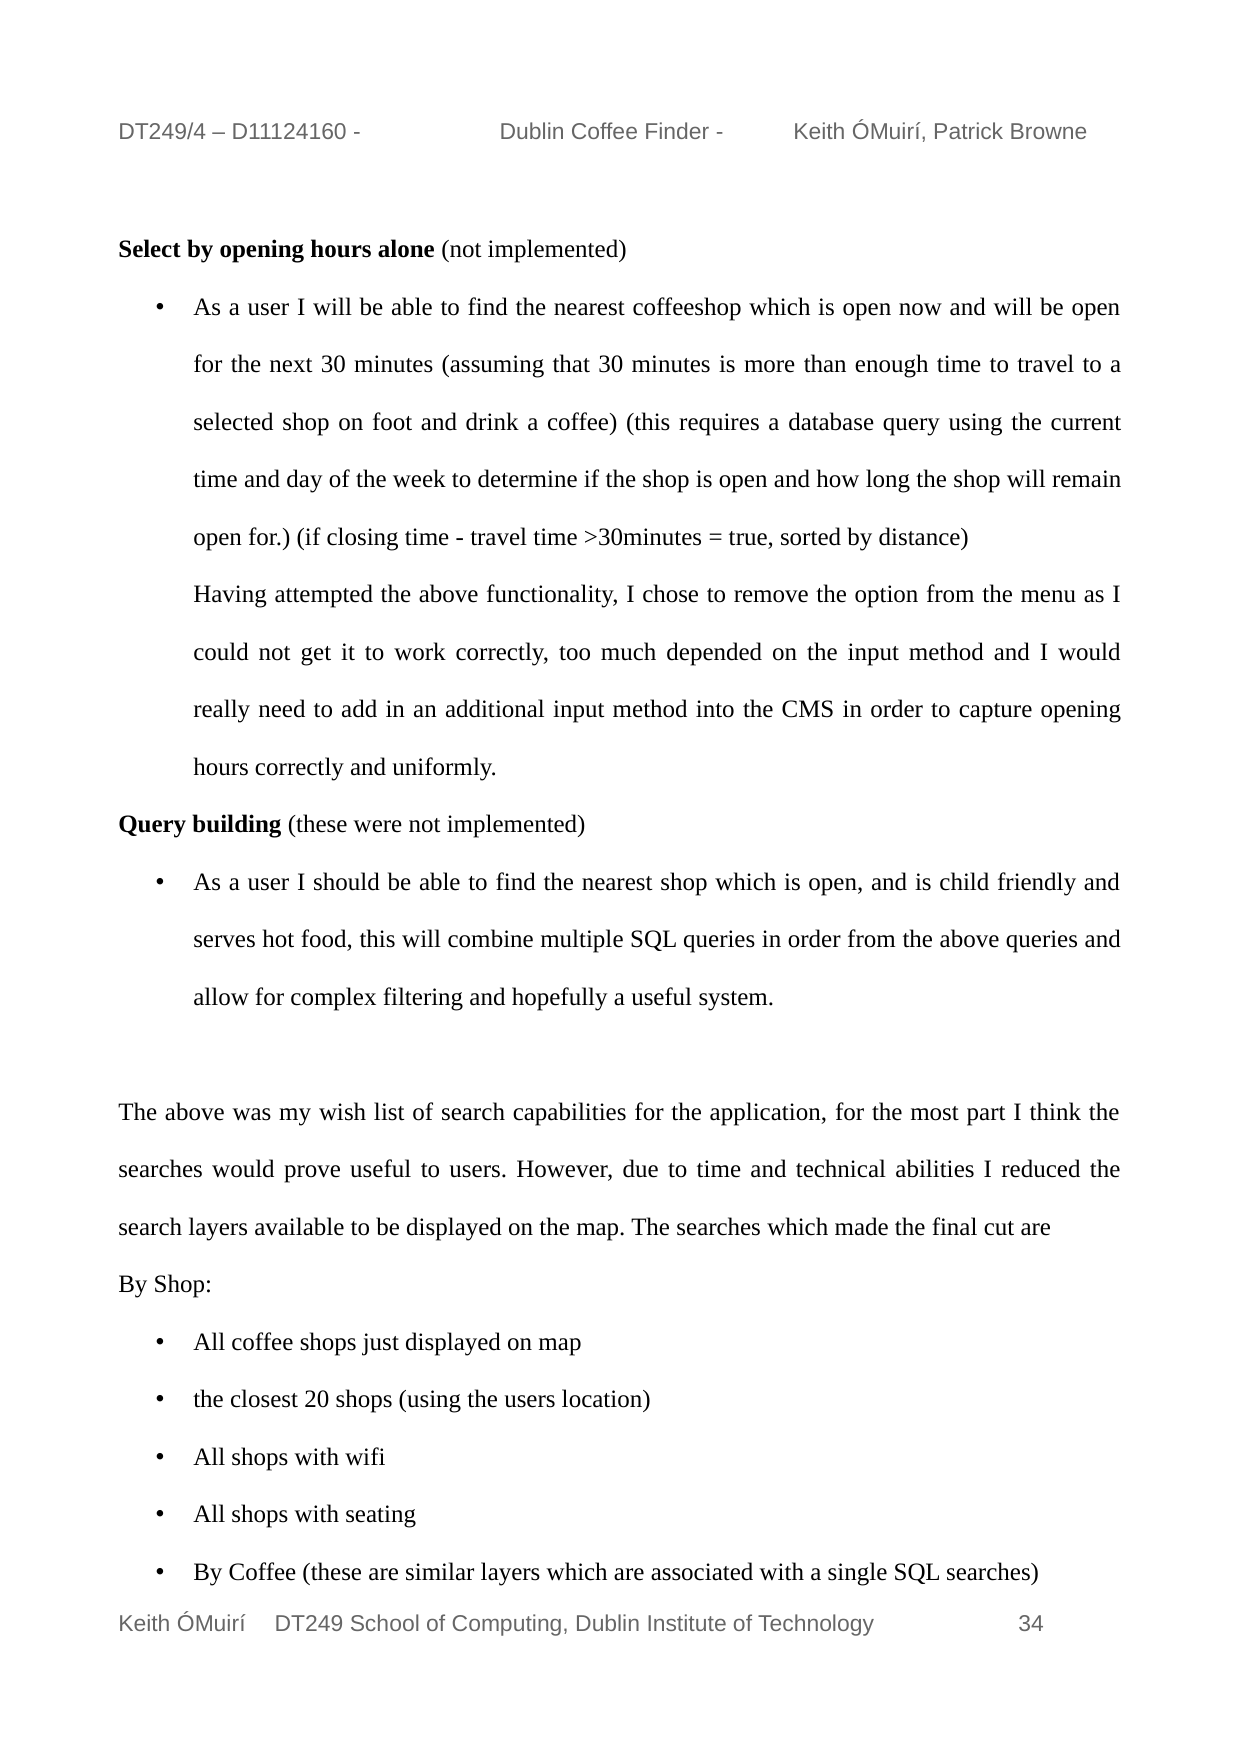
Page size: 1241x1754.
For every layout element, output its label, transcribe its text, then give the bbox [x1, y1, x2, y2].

list All shops with seating [156, 1499, 1122, 1528]
text Select by opening hours alone (not implemented) [118, 234, 1122, 263]
list the closest 20 shops (using the users location) [156, 1384, 1122, 1413]
text Query building (these were not implemented) [118, 809, 1122, 838]
list All shops with wifi [156, 1442, 1122, 1471]
text The above was my wish list of search capabilities for the application, for the most part I think the searches would prove useful to users. However, due to time and technical abilities I reduced the search layers available to be displayed on the map. The searches which made the final cut are [118, 1097, 1122, 1241]
list Having attempted the above functionality, I chose to remove the option from the menu as I could not get it to work correctly, too much depended on the input method and I would really need to add in an additional input method into the CMS in order to capture opening hours correctly and uniformly. [156, 579, 1122, 781]
text By Shop: [118, 1269, 1122, 1298]
list All coffee shops just displayed on map [156, 1327, 1122, 1356]
list As a user I should be able to find the nearest shop which is open, and is child friendly and serves hot food, this will combine multiple SQL queries in order from the above queries and allow for complex filtering and hopefully a useful system. [156, 867, 1122, 1011]
list By Coffee (these are similar layers which are associated with a single SQL searches) [156, 1557, 1122, 1586]
list As a user I will be able to find the nearest coffeeshop which is open now and will be open for the next 30 minutes (assuming that 30 minutes is more than enough time to travel to a selected shop on foot and drink a coffee) (this requires a database query using the current time and day of the week to determine if the shop is open and how long the shop will remain open for.) (if closing time - travel time >30minutes = true, sorted by distance) [156, 292, 1122, 551]
